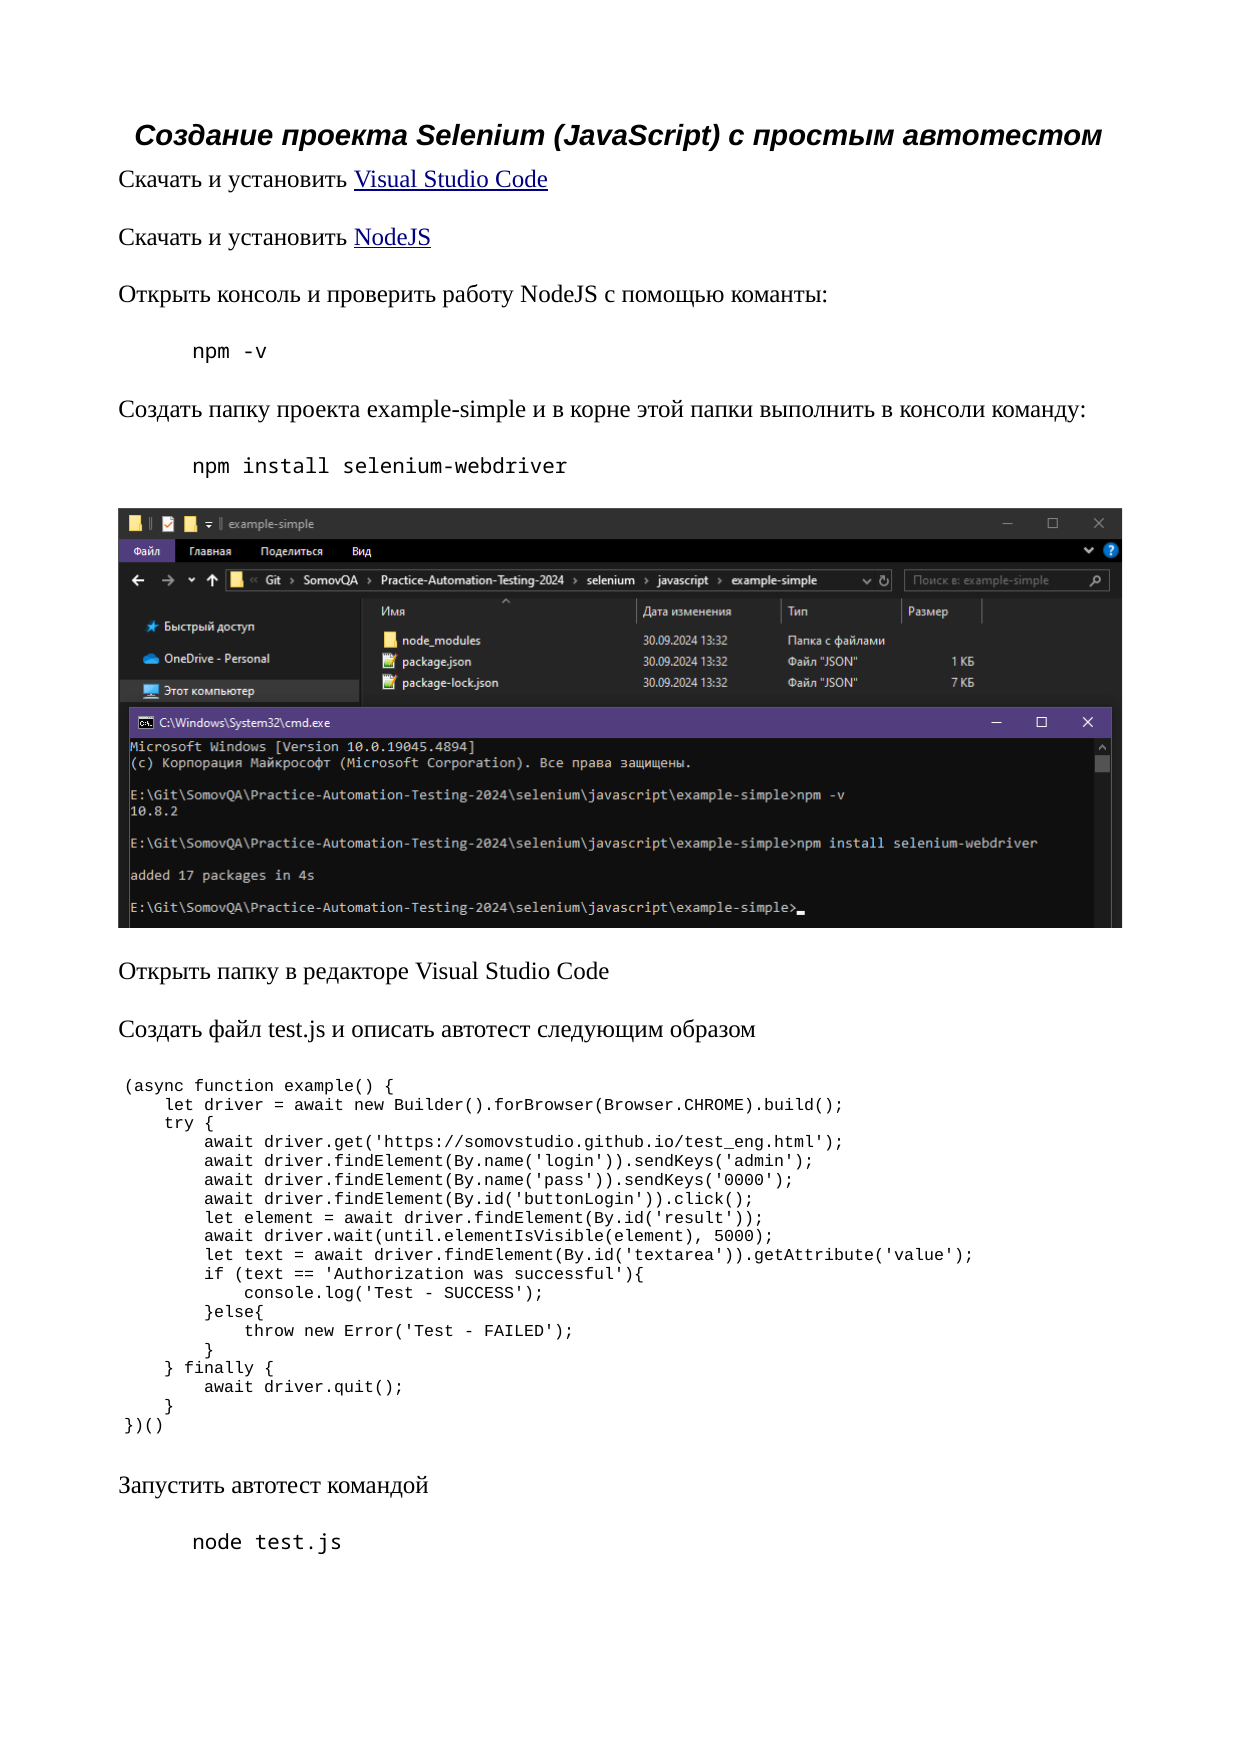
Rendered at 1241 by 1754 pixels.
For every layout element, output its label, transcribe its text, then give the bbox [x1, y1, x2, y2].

text Открыть папку в редакторе Visual Studio Code [118, 956, 1122, 985]
text Скачать и установить NodeJS [118, 222, 1122, 250]
picture [118, 508, 1123, 928]
table_header (async function example() { let driver = await new Builder().forBrowser(Browser.CHROME).build(); try { await driver.get('https://somovstudio.github.io/test_eng.html'); await driver.findElement(By.name('login')).sendKeys('admin'); await driver.findElement(By.name('pass')).sendKeys('0000'); await driver.findElement(By.id('buttonLogin')).click(); let element = await driver.findElement(By.id('result')); await driver.wait(until.elementIsVisible(element), 5000); let text = await driver.findElement(By.id('textarea')).getAttribute('value'); if (text == 'Authorization was successful'){ console.log('Test - SUCCESS'); }else{ throw new Error('Test - FAILED'); } } finally { await driver.quit(); } })() [118, 1071, 1122, 1441]
subtitle Создание проекта Selenium (JavaScript) с простым автотестом [118, 118, 1122, 152]
text npm -v [192, 337, 1122, 365]
text Открыть консоль и проверить работу NodeJS с помощью команты: [118, 279, 1122, 308]
text npm install selenium-webdriver [192, 451, 1122, 480]
text Скачать и установить Visual Studio Code [118, 164, 1122, 193]
text Создать файл test.js и описать автотест следующим образом [118, 1014, 1122, 1043]
text Запустить автотест командой [118, 1470, 1122, 1499]
text node test.js [192, 1527, 1122, 1556]
text Создать папку проекта example-simple и в корне этой папки выполнить в консоли команду: [118, 394, 1122, 423]
